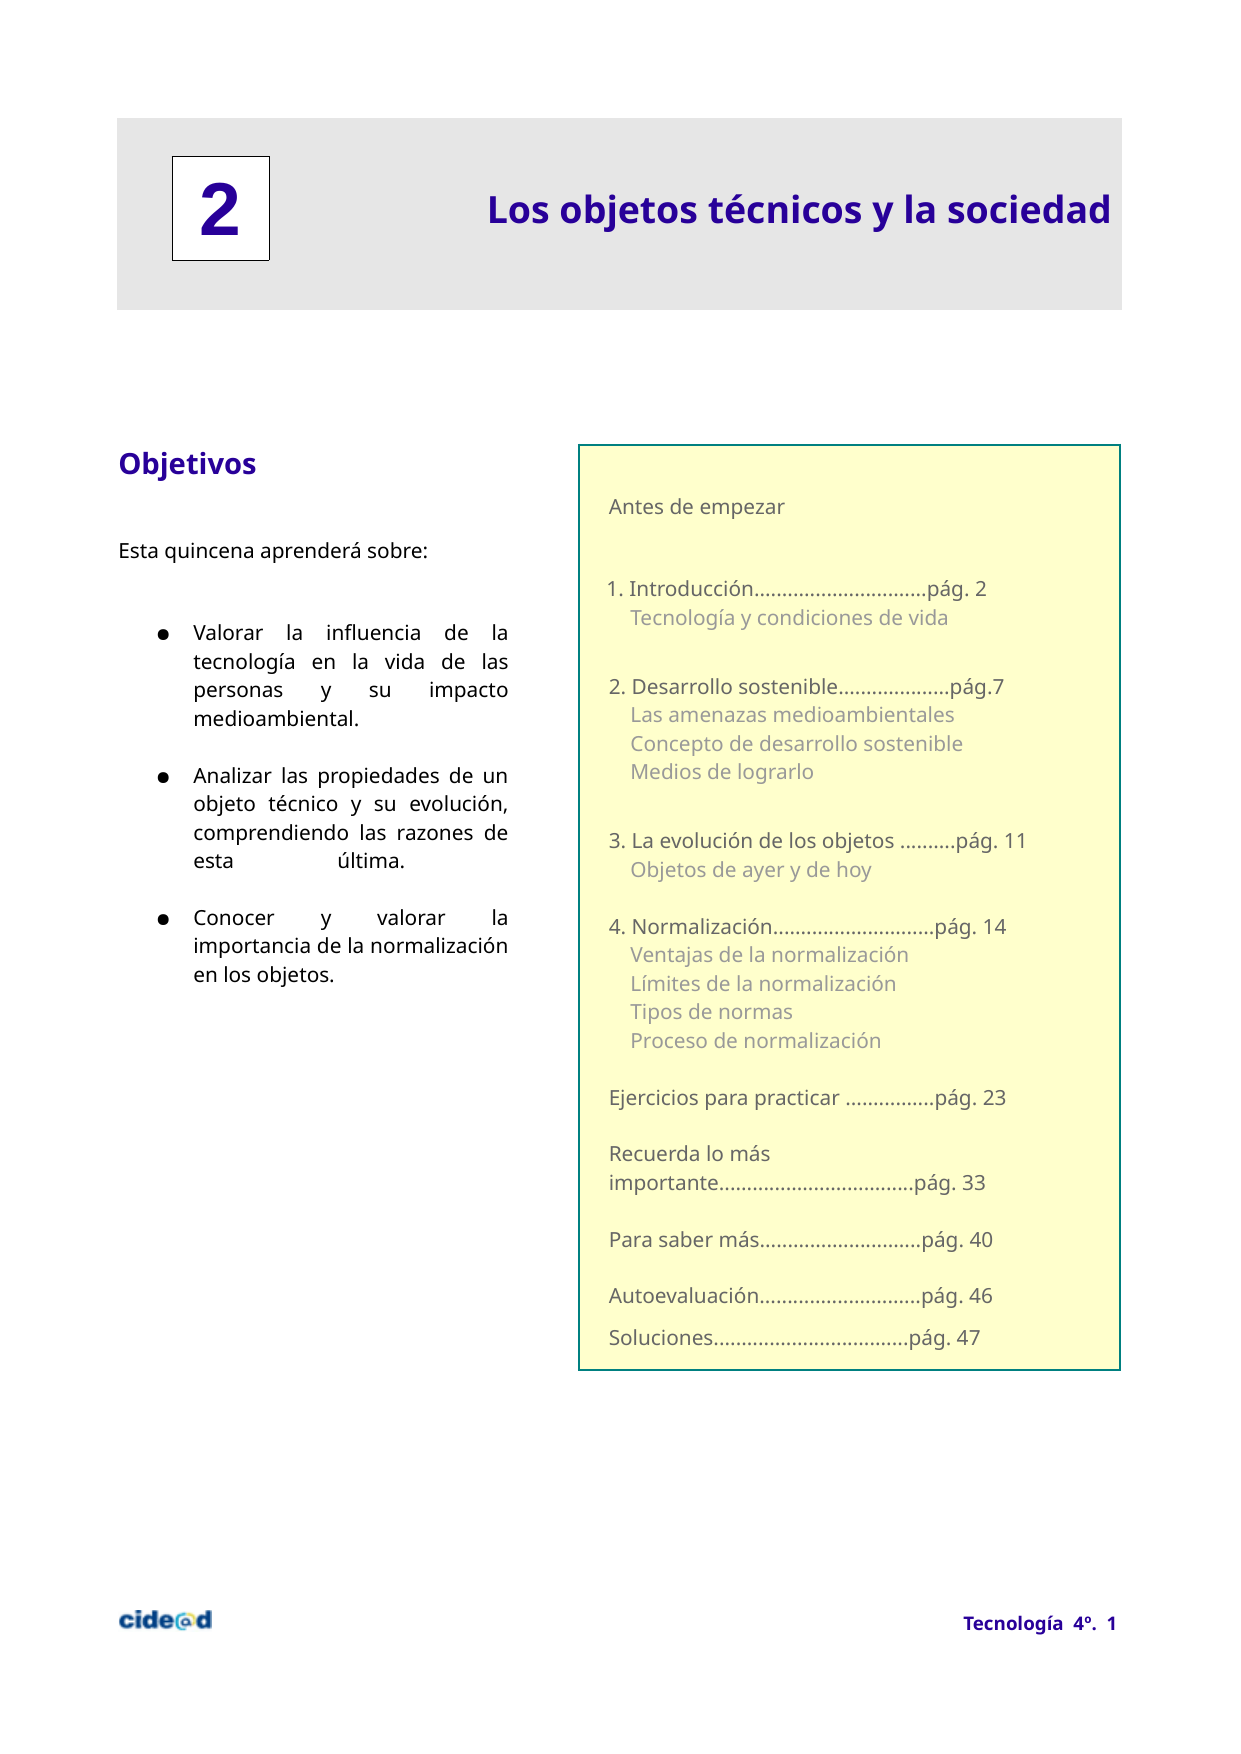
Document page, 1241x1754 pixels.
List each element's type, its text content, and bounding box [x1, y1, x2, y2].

picture [118, 1610, 212, 1632]
table_header [534, 444, 579, 1400]
table_header Objetivos Esta quincena aprenderá sobre: Valorar la influencia de la tecnología en la vida de las personas y su impacto medioambiental. Analizar las propiedades de un objeto técnico y su evolución, comprendiendo las razones de esta última. Conocer y valorar la importancia de la normalización en los objetos. [118, 444, 534, 1400]
table_header Los objetos técnicos y la sociedad [117, 118, 1122, 310]
table_header [579, 444, 1122, 1400]
table_header Antes de empezar 1. Introducción...............................pág. 2 Tecnología y condiciones de vida 2. Desarrollo sostenible....................pág.7 Las amenazas medioambientales Concepto de desarrollo sostenible Medios de lograrlo 3. La evolución de los objetos ..........pág. 11 Objetos de ayer y de hoy 4. Normalización.............................pág. 14 Ventajas de la normalización Límites de la normalización Tipos de normas Proceso de normalización Ejercicios para practicar ................pág. 23 Recuerda lo más importante...................................pág. 33 Para saber más.............................pág. 40 Autoevaluación.............................pág. 46 Soluciones...................................pág. 47 [580, 446, 1119, 1369]
